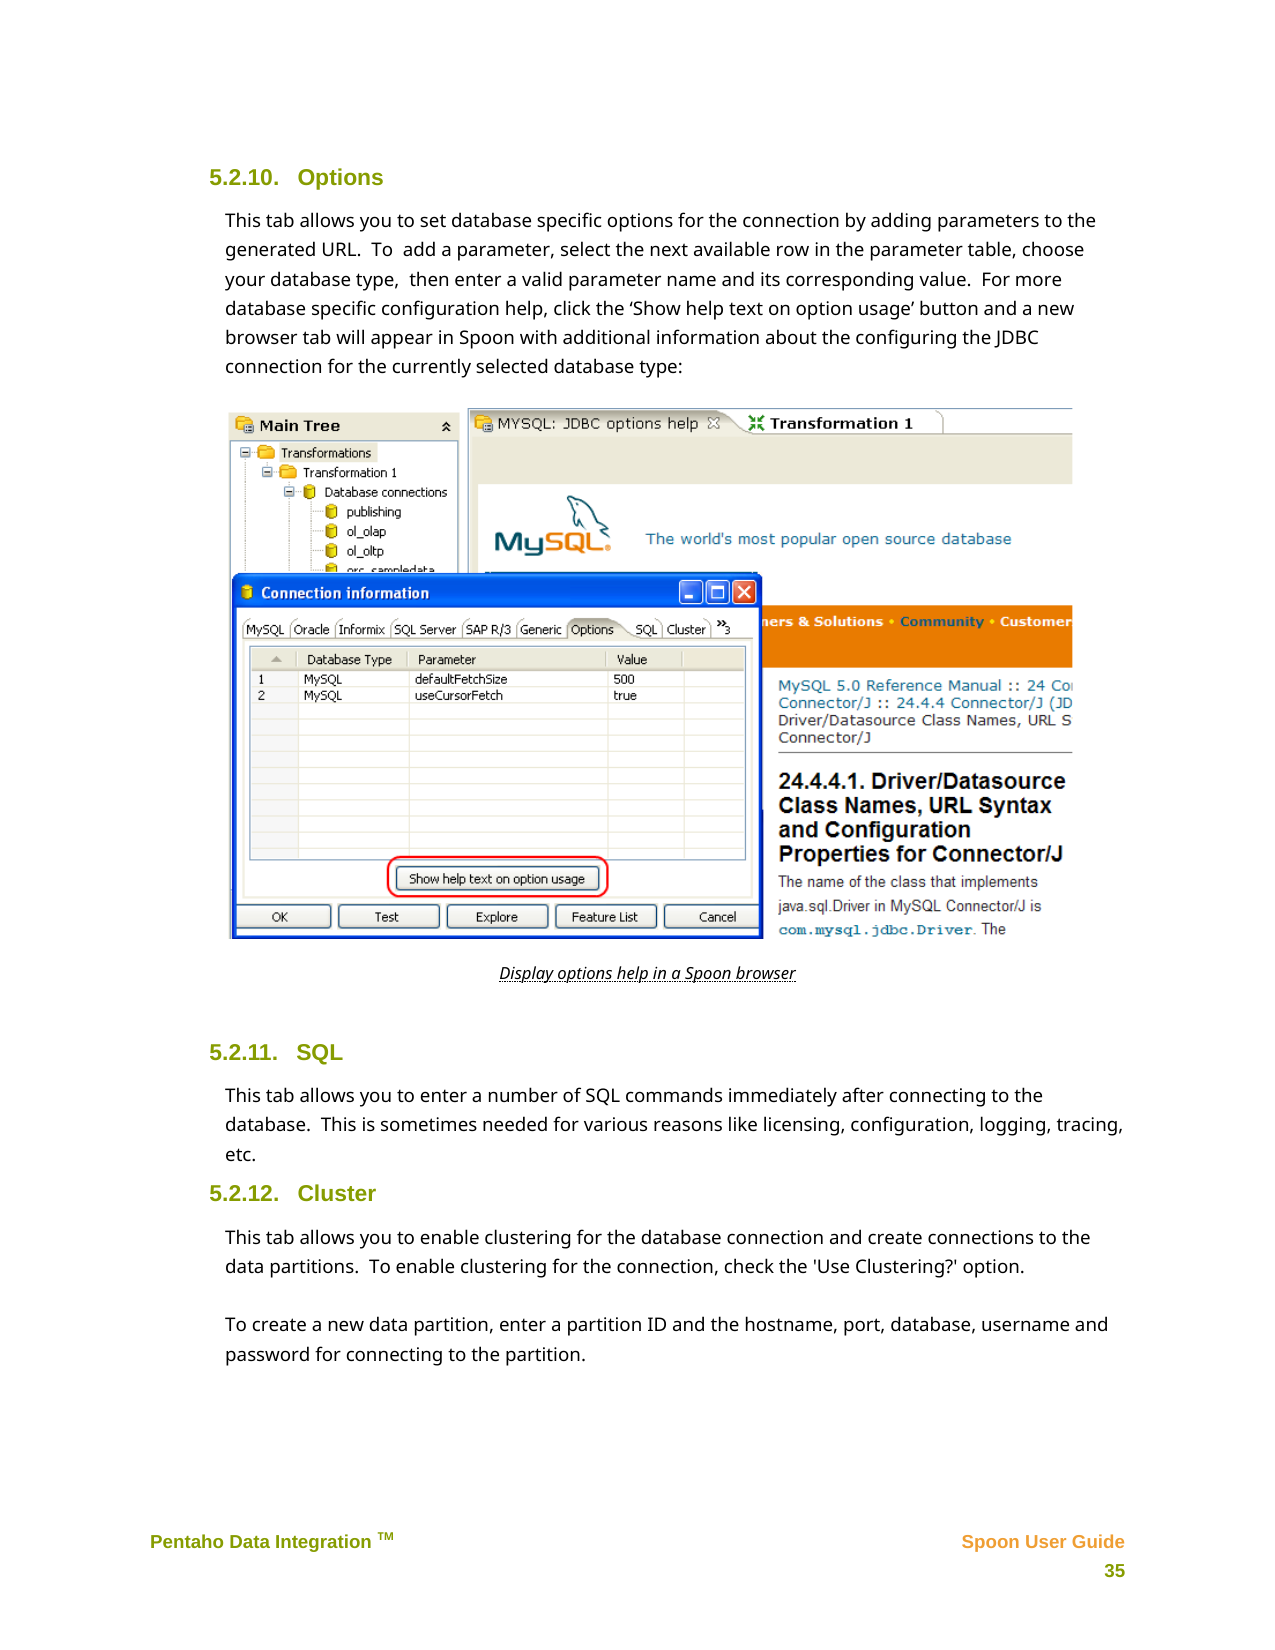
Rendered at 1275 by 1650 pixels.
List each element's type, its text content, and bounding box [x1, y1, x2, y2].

text To create a new data partition, enter a partition ID and the hostname, port, database, username and password for connecting to the partition. [225, 1308, 1125, 1367]
text This tab allows you to set database specific options for the connection by adding parameters to the generated URL. To add a parameter, select the next available row in the parameter table, choose your database type, then enter a valid parameter name and its corresponding value. For more database specific configuration help, click the ‘Show help text on option usage’ button and a new browser tab will appear in Spoon with additional information about the configuring the JDBC connection for the currently selected database type: [225, 204, 1125, 379]
subtitle Options [209, 157, 1125, 192]
list Display options help in a Spoon browser [224, 962, 1072, 984]
text This tab allows you to enable clustering for the database connection and create connections to the data partitions. To enable clustering for the connection, check the 'Use Clustering?' option. [225, 1221, 1125, 1279]
picture [224, 408, 1073, 939]
subtitle Cluster [209, 1174, 1125, 1209]
subtitle SQL [209, 1032, 1125, 1067]
text This tab allows you to enter a number of SQL commands immediately after connecting to the database. This is sometimes needed for various reasons like licensing, configuration, logging, tracing, etc. [225, 1079, 1125, 1167]
